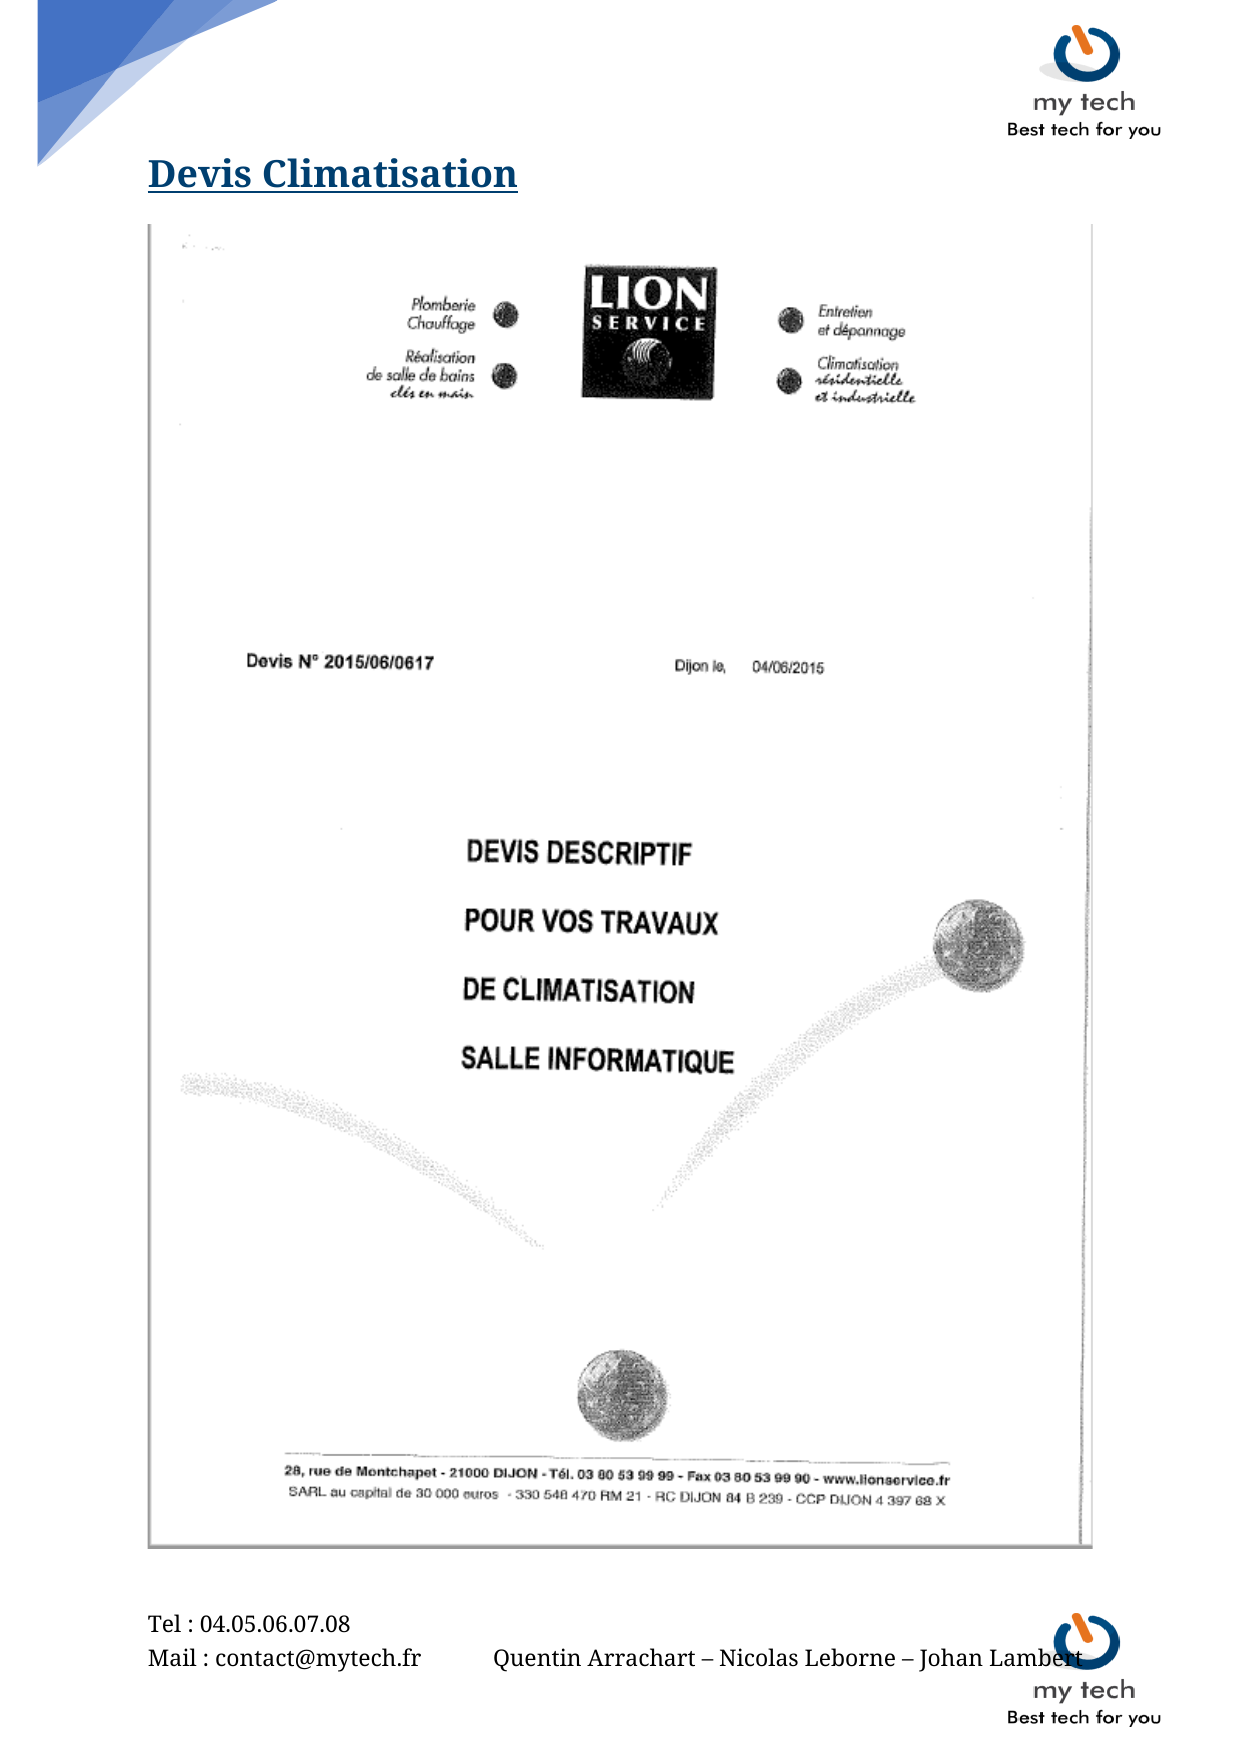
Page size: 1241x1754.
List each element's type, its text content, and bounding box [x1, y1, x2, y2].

subtitle Devis Climatisation [148, 148, 1093, 199]
